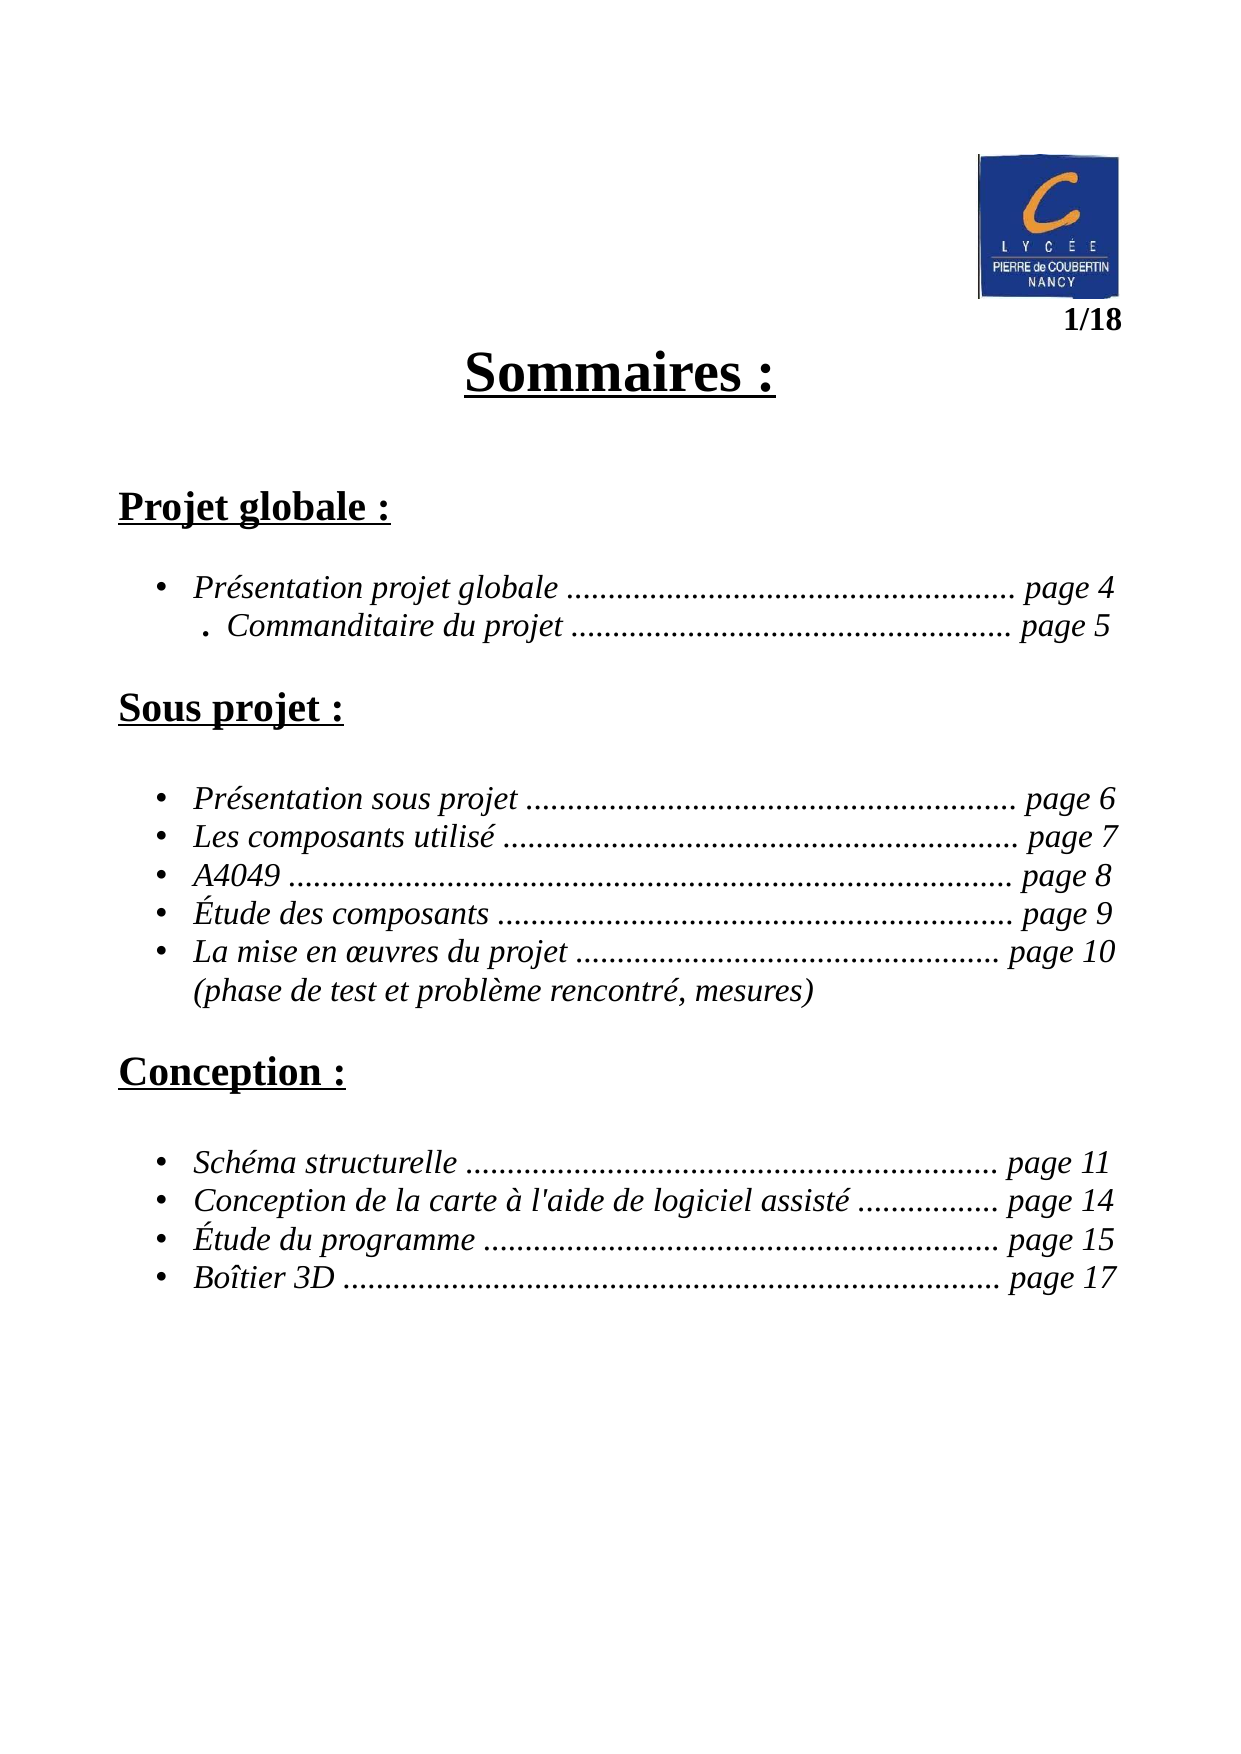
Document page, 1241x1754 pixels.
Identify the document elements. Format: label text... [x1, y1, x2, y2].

list A4049 ....................................................................................... page 8 [156, 855, 1122, 893]
list Les composants utilisé .............................................................. page 7 [156, 817, 1122, 855]
list Boîtier 3D ............................................................................... page 17 [156, 1257, 1122, 1296]
list Conception de la carte à l'aide de logiciel assisté ................. page 14 [156, 1181, 1122, 1219]
text Conception : [118, 1047, 1122, 1094]
list Présentation projet globale ...................................................... page 4 [156, 567, 1122, 606]
list Présentation sous projet ........................................................... page 6 [156, 778, 1122, 817]
list Étude du programme .............................................................. page 15 [156, 1219, 1122, 1257]
list (phase de test et problème rencontré, mesures) [156, 970, 1122, 1008]
list Étude des composants .............................................................. page 9 [156, 893, 1122, 932]
text Sous projet : [118, 682, 1122, 730]
list La mise en œuvres du projet ................................................... page 10 [156, 932, 1122, 970]
text Sommaires : [118, 337, 1122, 404]
list . Commanditaire du projet ..................................................... page 5 [156, 606, 1122, 644]
text 1/18 [118, 118, 1122, 337]
list Schéma structurelle ................................................................ page 11 [156, 1142, 1122, 1181]
text Projet globale : [118, 481, 1122, 529]
picture [975, 154, 1120, 299]
